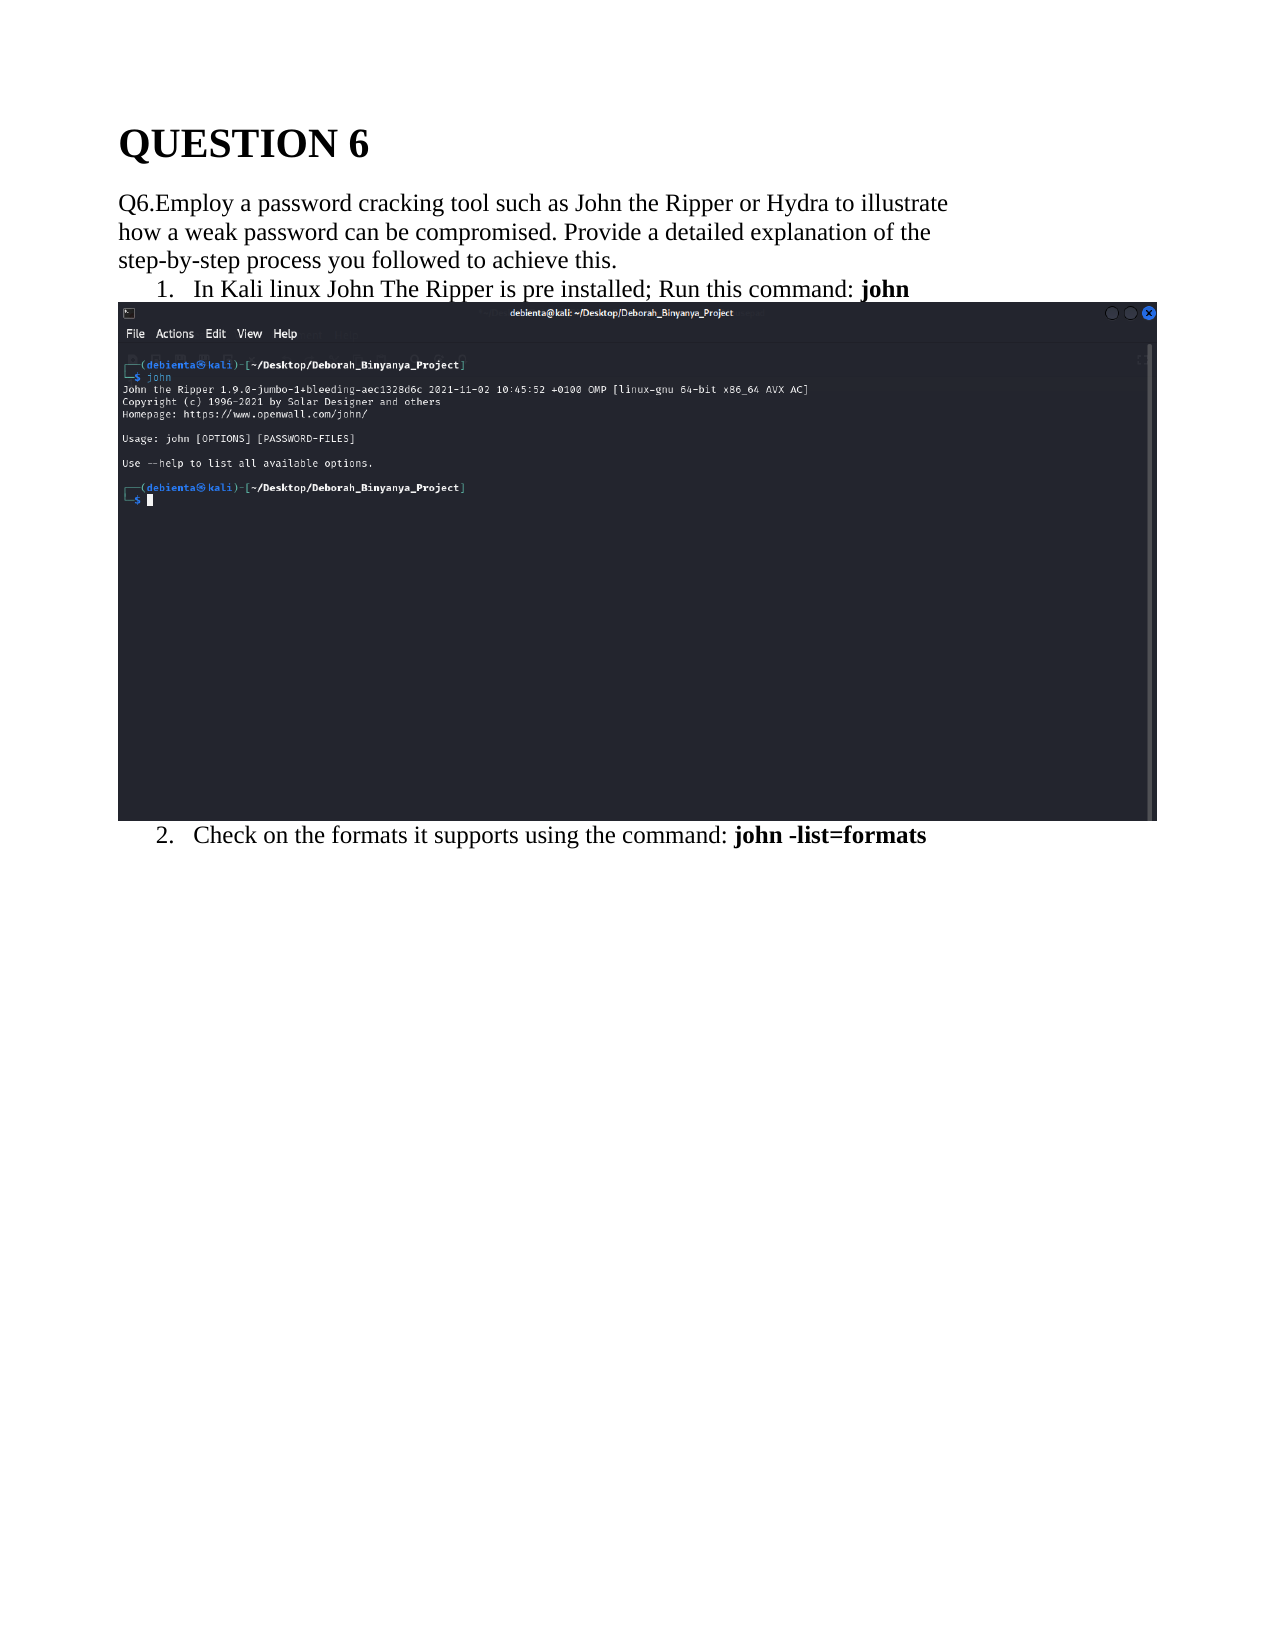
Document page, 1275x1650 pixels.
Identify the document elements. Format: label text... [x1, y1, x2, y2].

picture [118, 302, 1157, 821]
text QUESTION 6 [118, 118, 1157, 166]
text how a weak password can be compromised. Provide a detailed explanation of the [118, 217, 1157, 245]
text Q6.Employ a password cracking tool such as John the Ripper or Hydra to illustrate [118, 188, 1157, 217]
list In Kali linux John The Ripper is pre installed; Run this command: john [156, 274, 1157, 302]
list Check on the formats it supports using the command: john -list=formats [156, 821, 1157, 849]
text step-by-step process you followed to achieve this. [118, 245, 1157, 274]
